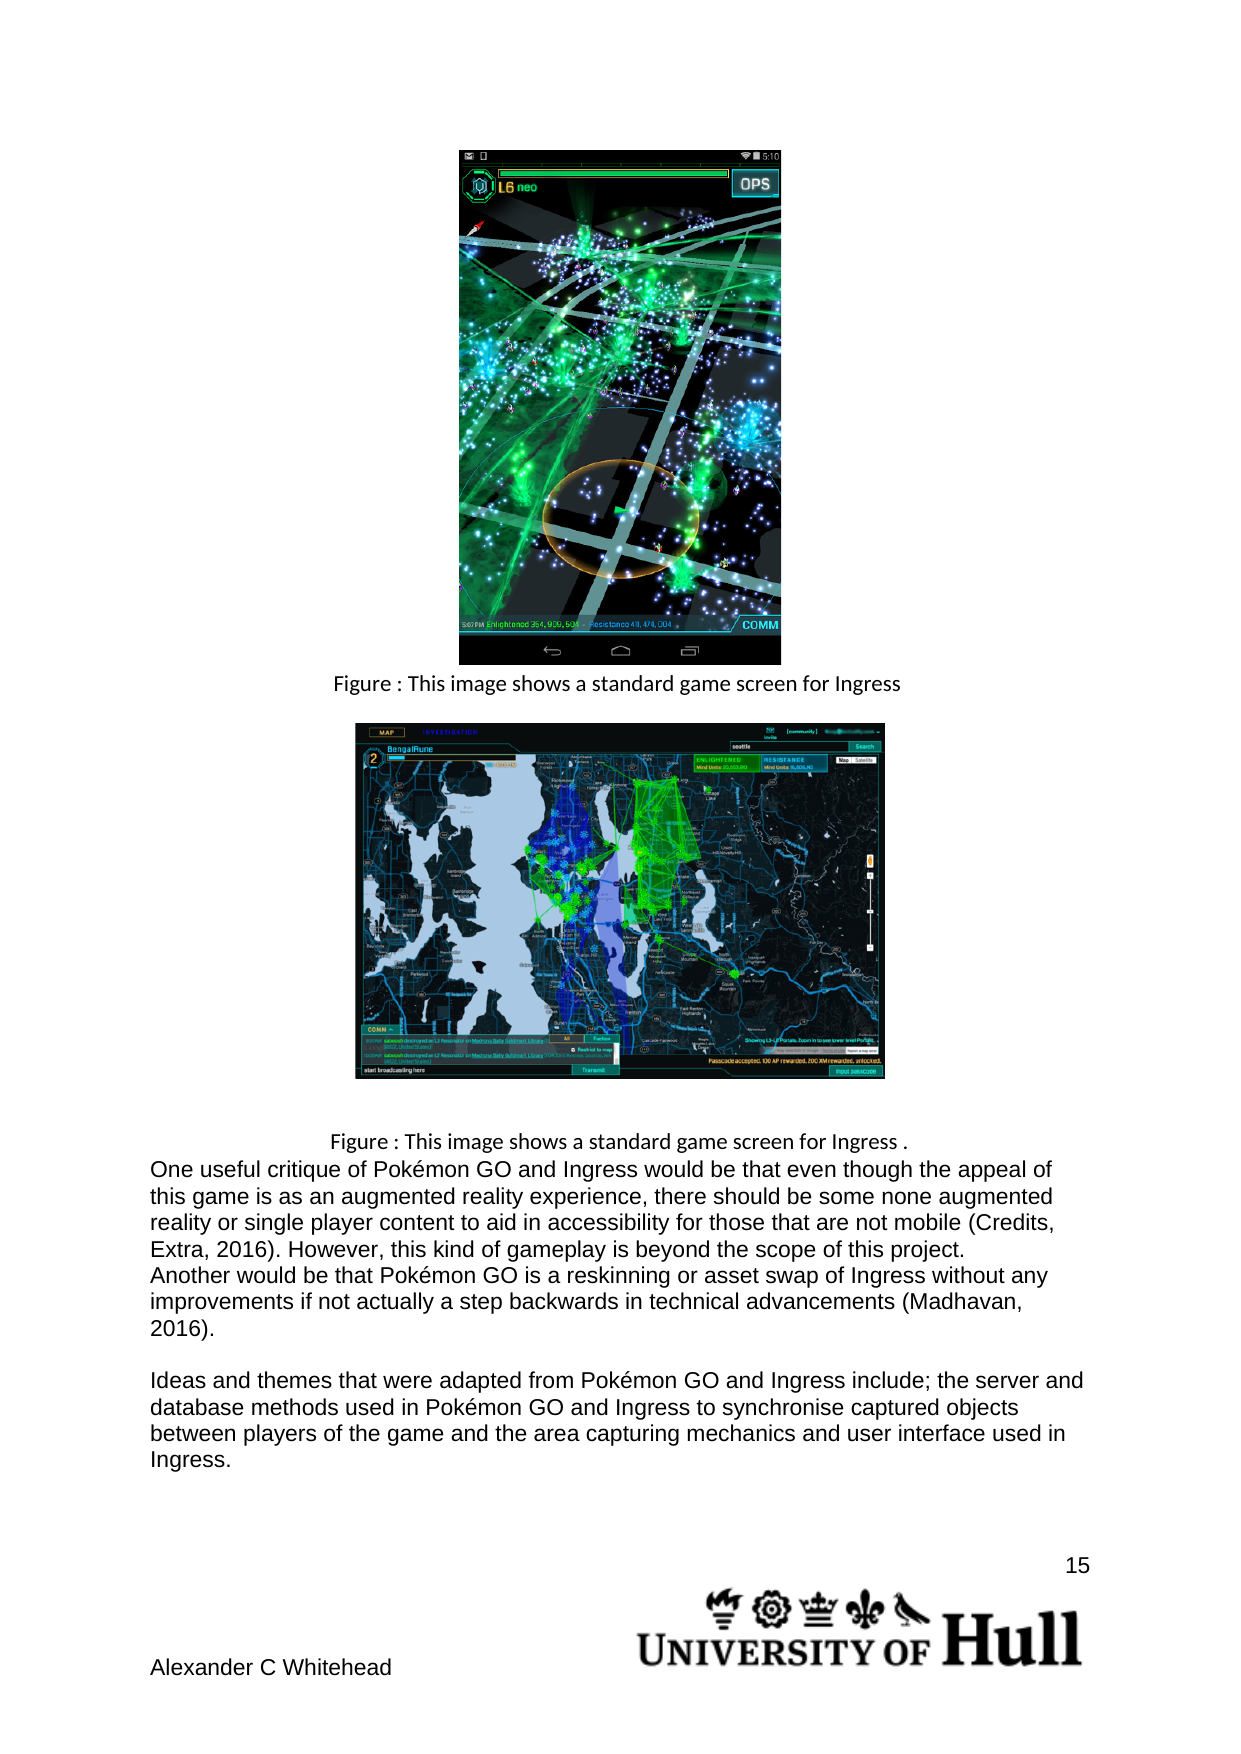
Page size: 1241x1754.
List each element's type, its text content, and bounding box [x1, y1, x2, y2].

text Another would be that Pokémon GO is a reskinning or asset swap of Ingress without any improvements if not actually a step backwards in technical advancements [ CITATION Arc16 \l 2057 ]. [150, 1262, 1090, 1341]
text One useful critique of Pokémon GO and Ingress would be that even though the appeal of this game is as an augmented reality experience, there should be some none augmented reality or single player content to aid in accessibility for those that are not mobile [ CITATION Ext16 \l 2057 ]. However, this kind of gameplay is beyond the scope of this project. [150, 1156, 1090, 1262]
text Ideas and themes that were adapted from Pokémon GO and Ingress include; the server and database methods used in Pokémon GO and Ingress to synchronise captured objects between players of the game and the area capturing mechanics and user interface used in Ingress. [150, 1367, 1090, 1473]
picture [459, 150, 782, 665]
picture [630, 1578, 1091, 1676]
text One useful critique of Pokémon GO and Ingress would be that even though the appeal of this game is as an augmented reality experience, there should be some none augmented reality or single player content to aid in accessibility for those that are not mobile [ CITATION Ext16 \l 2057 ]. However, this kind of gameplay is beyond the scope of this project. [150, 1106, 1090, 1126]
picture [355, 723, 885, 1079]
